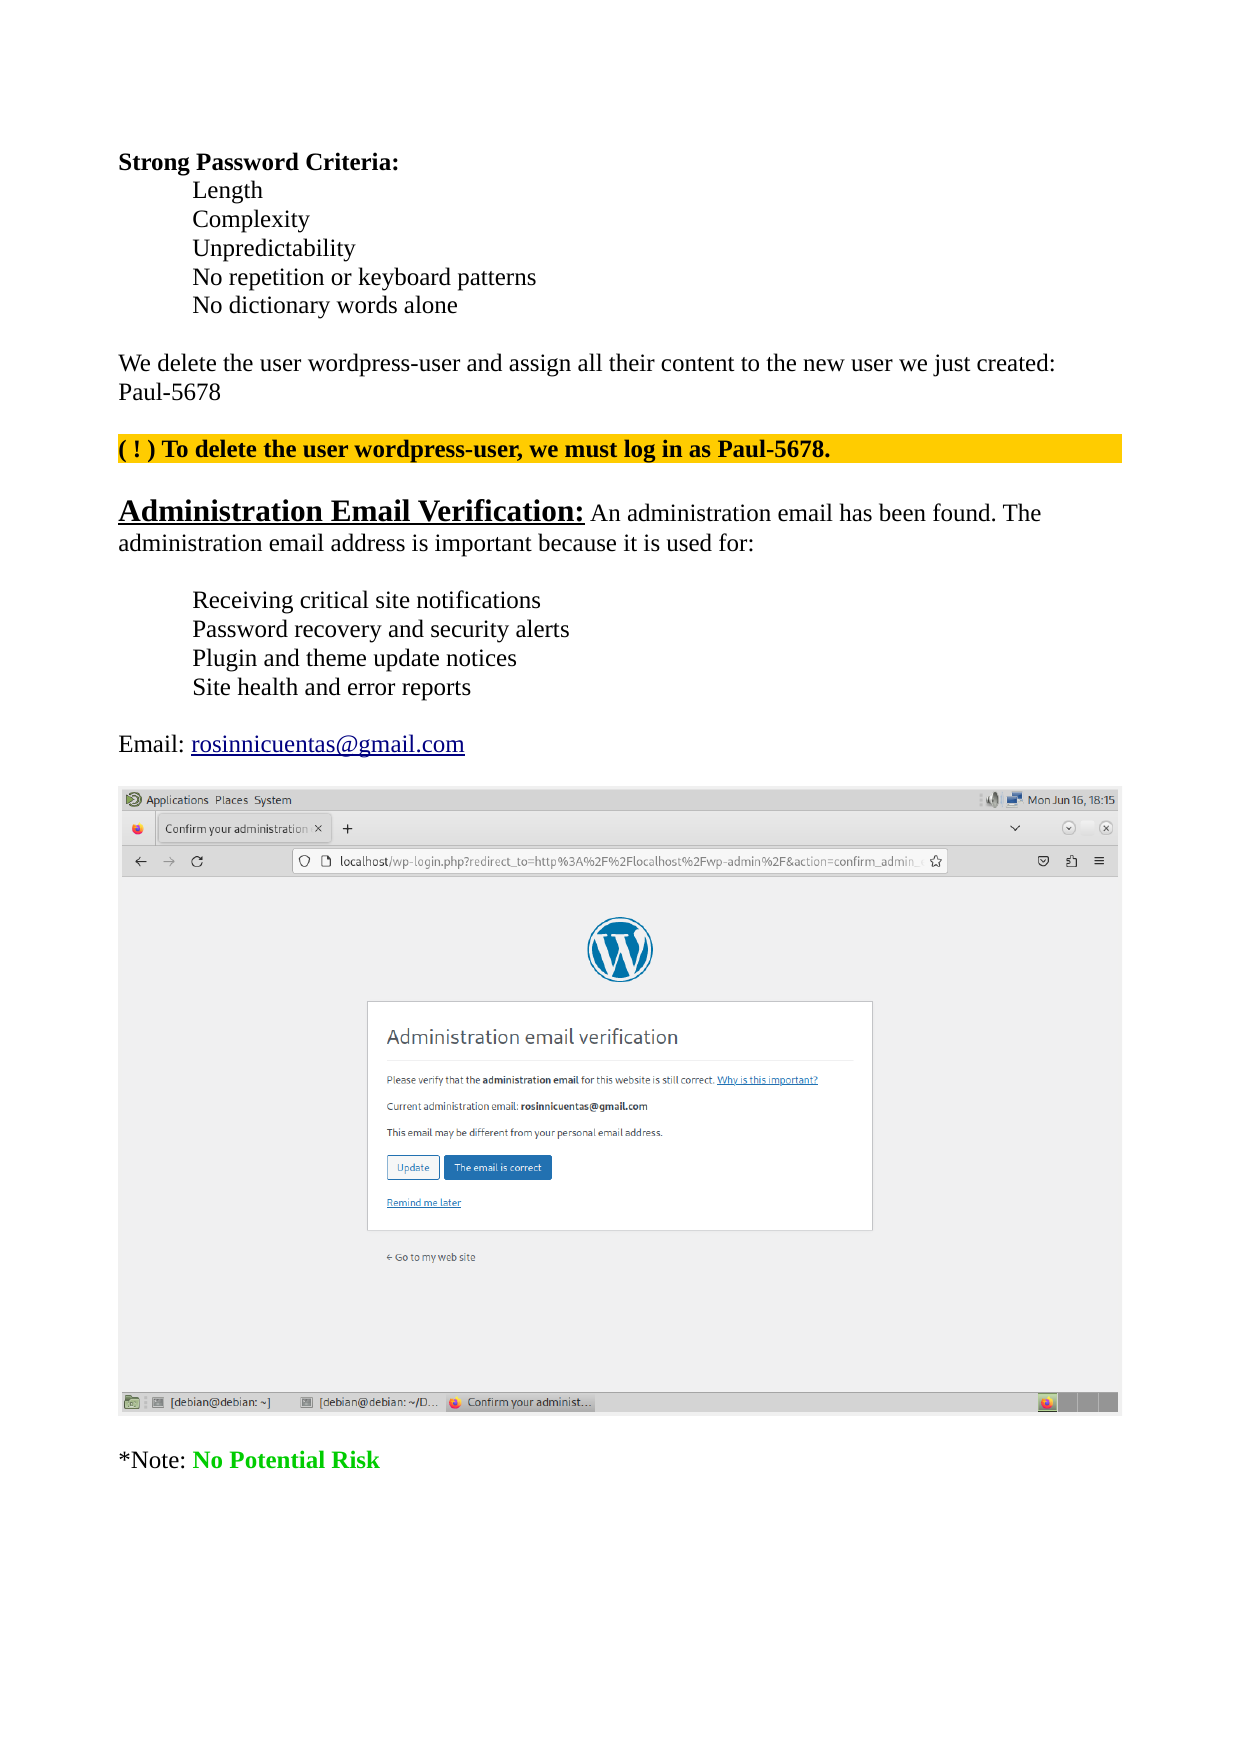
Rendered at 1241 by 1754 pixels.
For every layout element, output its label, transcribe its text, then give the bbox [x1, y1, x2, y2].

text Site health and error reports [118, 672, 1122, 700]
text *Note: No Potential Risk [118, 1445, 1122, 1473]
text Password recovery and security alerts [118, 614, 1122, 643]
text Paul-5678 [118, 377, 1122, 406]
picture [118, 786, 1123, 1416]
text Email: rosinnicuentas@gmail.com [118, 729, 1122, 758]
text No dictionary words alone [118, 291, 1122, 319]
text ( ! ) To delete the user wordpress-user, we must log in as Paul-5678. [118, 434, 1122, 463]
text Administration Email Verification: An administration email has been found. The administration email address is important because it is used for: [118, 492, 1122, 557]
text Strong Password Criteria: [118, 147, 1122, 176]
text Plugin and theme update notices [118, 643, 1122, 672]
text Length [118, 176, 1122, 204]
text Unpredictability [118, 233, 1122, 262]
text Receiving critical site notifications [118, 585, 1122, 614]
text Complexity [118, 204, 1122, 233]
text We delete the user wordpress-user and assign all their content to the new user we just created: [118, 348, 1122, 377]
text No repetition or keyboard patterns [118, 262, 1122, 291]
